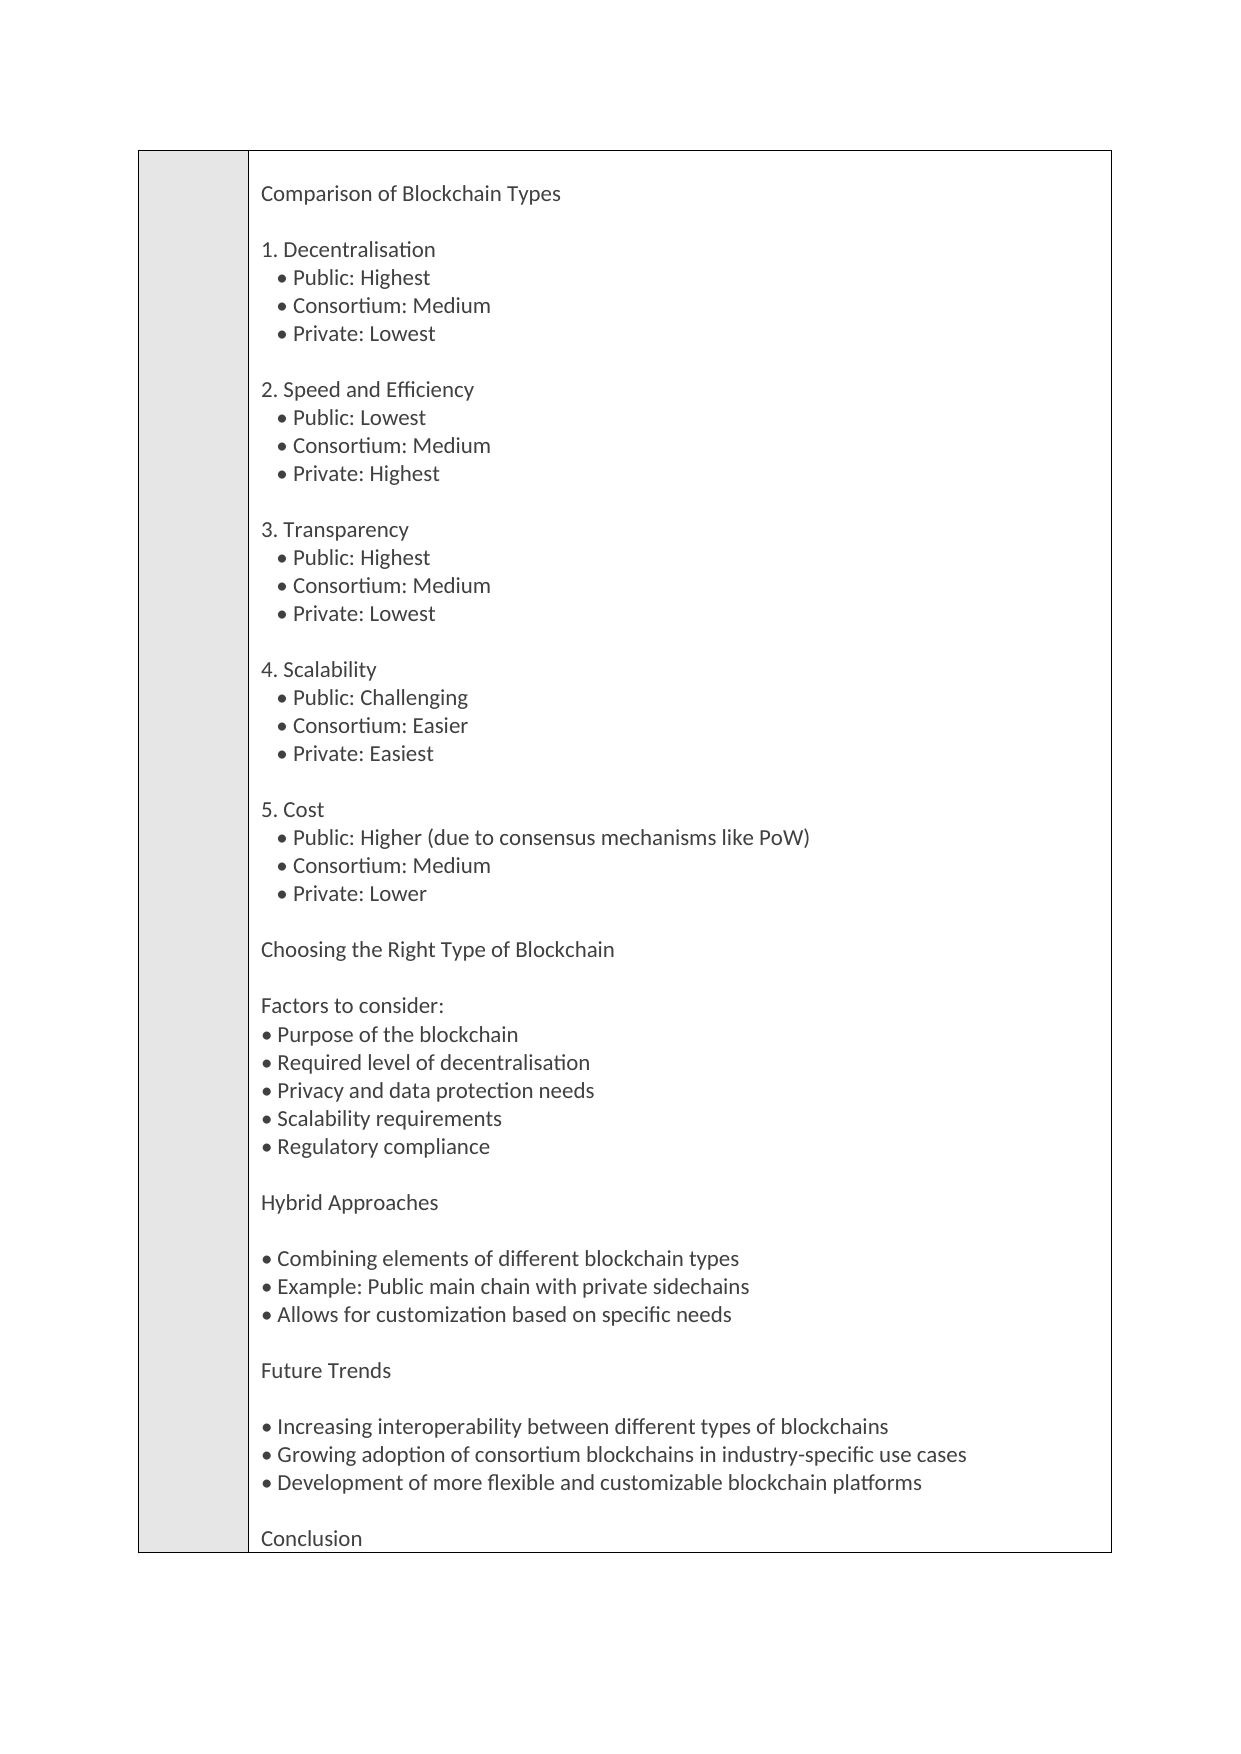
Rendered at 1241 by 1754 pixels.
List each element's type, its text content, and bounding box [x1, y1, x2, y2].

table_cell [139, 151, 248, 1552]
table_cell Comparison of Blockchain Types 1. Decentralisation • Public: Highest • Consortium: Medium • Private: Lowest 2. Speed and Efficiency • Public: Lowest • Consortium: Medium • Private: Highest 3. Transparency • Public: Highest • Consortium: Medium • Private: Lowest 4. Scalability • Public: Challenging • Consortium: Easier • Private: Easiest 5. Cost • Public: Higher (due to consensus mechanisms like PoW) • Consortium: Medium • Private: Lower Choosing the Right Type of Blockchain Factors to consider: • Purpose of the blockchain • Required level of decentralisation • Privacy and data protection needs • Scalability requirements • Regulatory compliance Hybrid Approaches • Combining elements of different blockchain types • Example: Public main chain with private sidechains • Allows for customization based on specific needs Future Trends • Increasing interoperability between different types of blockchains • Growing adoption of consortium blockchains in industry-specific use cases • Development of more flexible and customizable blockchain platforms Conclusion [249, 151, 1111, 1552]
